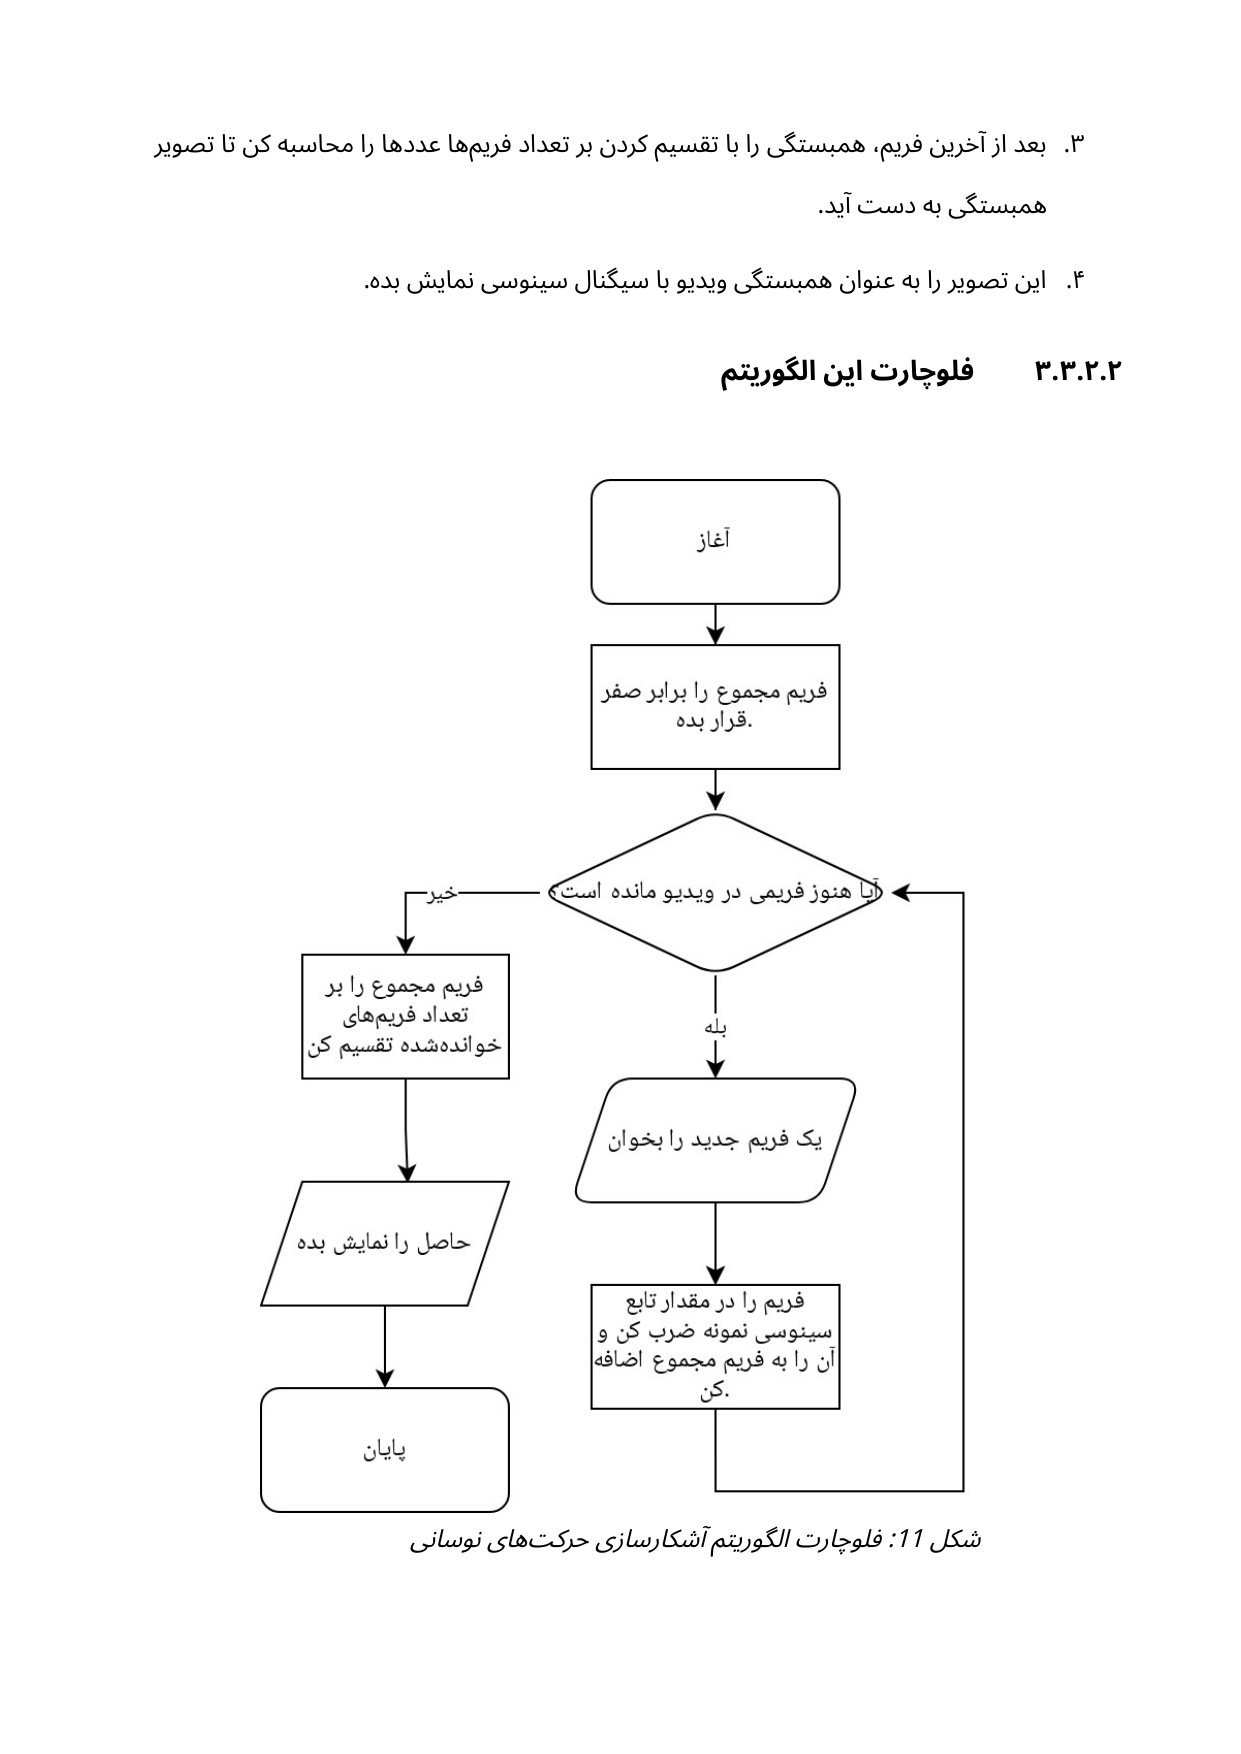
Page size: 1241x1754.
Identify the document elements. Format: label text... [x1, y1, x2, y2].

list بعد از آخرین فریم، همبستگی را با تقسیم کردن بر تعداد فریم‌ها عددها را محاسبه کن تا تصویر همبستگی به دست آید. [118, 118, 1084, 232]
subtitle فلوچارت این الگوریتم [118, 342, 1122, 401]
list این تصویر را به عنوان همبستگی ویدیو با سیگنال سینوسی نمایش بده. [118, 254, 1084, 307]
text شکل 11: فلوچارت الگوریتم آشکارسازی حرکت‌های نوسانی [260, 1513, 980, 1566]
picture [260, 479, 981, 1513]
